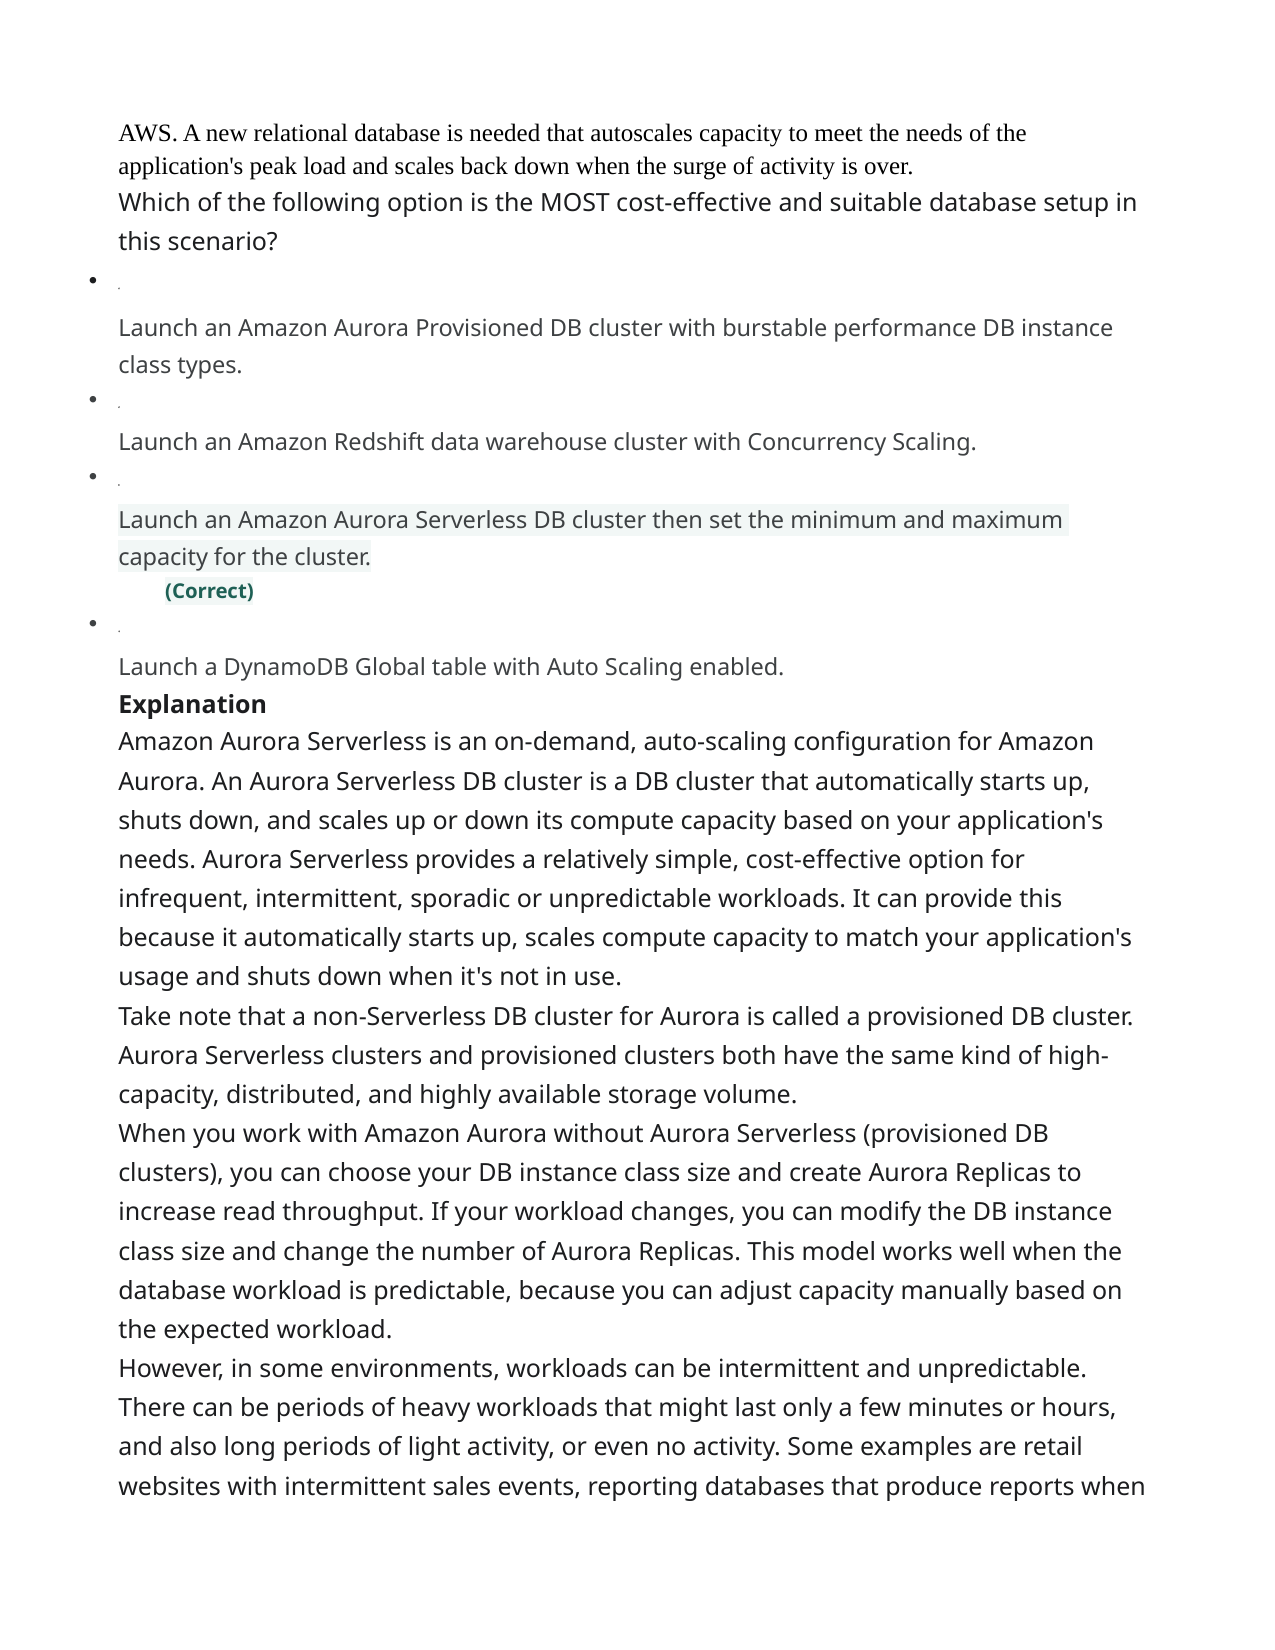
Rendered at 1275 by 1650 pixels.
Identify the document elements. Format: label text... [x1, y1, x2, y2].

list ​ [118, 462, 1157, 491]
list (Correct) [165, 577, 1157, 605]
text However, in some environments, workloads can be intermittent and unpredictable. There can be periods of heavy workloads that might last only a few minutes or hours, and also long periods of light activity, or even no activity. Some examples are retail websites with intermittent sales events, reporting databases that produce reports when [118, 1351, 1157, 1502]
text AWS. A new relational database is needed that autoscales capacity to meet the needs of the application's peak load and scales back down when the surge of activity is over. [118, 118, 1157, 180]
list Launch an Amazon Aurora Provisioned DB cluster with burstable performance DB instance class types. [118, 311, 1157, 380]
list Launch a DynamoDB Global table with Auto Scaling enabled. [118, 650, 1157, 682]
text Amazon Aurora Serverless is an on-demand, auto-scaling configuration for Amazon Aurora. An Aurora Serverless DB cluster is a DB cluster that automatically starts up, shuts down, and scales up or down its compute capacity based on your application's needs. Aurora Serverless provides a relatively simple, cost-effective option for infrequent, intermittent, sporadic or unpredictable workloads. It can provide this because it automatically starts up, scales compute capacity to match your application's usage and shuts down when it's not in use. [118, 724, 1157, 993]
list Launch an Amazon Redshift data warehouse cluster with Concurrency Scaling. [118, 426, 1157, 458]
list ​ [118, 385, 1157, 413]
text When you work with Amazon Aurora without Aurora Serverless (provisioned DB clusters), you can choose your DB instance class size and create Aurora Replicas to increase read throughput. If your workload changes, you can modify the DB instance class size and change the number of Aurora Replicas. This model works well when the database workload is predictable, because you can adjust capacity manually based on the expected workload. [118, 1116, 1157, 1346]
list ​ [118, 609, 1157, 638]
list ​ [118, 262, 1157, 297]
subtitle Explanation [118, 687, 1157, 721]
text Which of the following option is the MOST cost-effective and suitable database setup in this scenario? [118, 184, 1157, 257]
list Launch an Amazon Aurora Serverless DB cluster then set the minimum and maximum capacity for the cluster. [118, 503, 1157, 572]
text Take note that a non-Serverless DB cluster for Aurora is called a provisioned DB cluster. Aurora Serverless clusters and provisioned clusters both have the same kind of high-capacity, distributed, and highly available storage volume. [118, 998, 1157, 1111]
